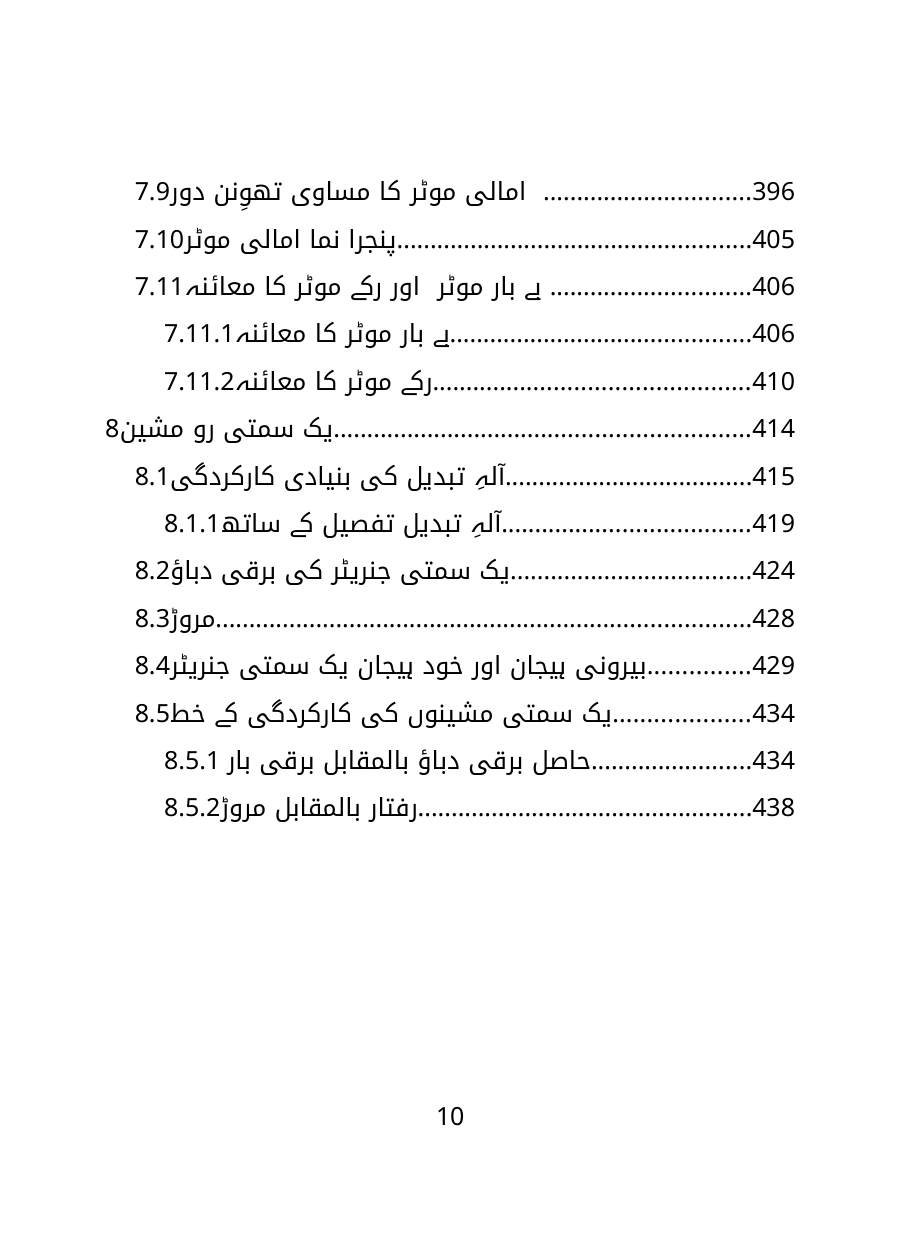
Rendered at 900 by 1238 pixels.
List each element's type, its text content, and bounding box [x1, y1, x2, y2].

text 7.11.1بے بار موٹر کا معائنہ 406 [164, 311, 795, 358]
text 8.1.1آلہِ تبدیل تفصیل کے ساتھ 419 [164, 500, 795, 548]
text 7.9امالی موٹر کا مساوی تھوِنن دور 396 [134, 168, 795, 216]
text 8.1آلہِ تبدیل کی بنیادی کارکردگی 415 [134, 453, 795, 500]
text 8.2یک سمتی جنریٹر کی برقی دباؤ 424 [134, 548, 795, 595]
text 8.5یک سمتی مشینوں کی کارکردگی کے خط 434 [134, 690, 795, 737]
text 8.5.2رفتار بالمقابل مروڑ 438 [164, 785, 795, 832]
text 7.10پنجرا نما امالی موٹر 405 [134, 216, 795, 263]
text 8.5.1 حاصل برقی دباؤ بالمقابل برقی بار 434 [164, 737, 795, 785]
text 8یک سمتی رو مشین 414 [105, 406, 795, 453]
text 8.4بیرونی ہیجان اور خود ہیجان یک سمتی جنریٹر 429 [134, 642, 795, 690]
text 8.3مروڑ 428 [134, 595, 795, 642]
text 7.11.2رکے موٹر کا معائنہ 410 [164, 358, 795, 406]
text 7.11بے بار موٹر اور رکے موٹر کا معائنہ 406 [134, 263, 795, 311]
